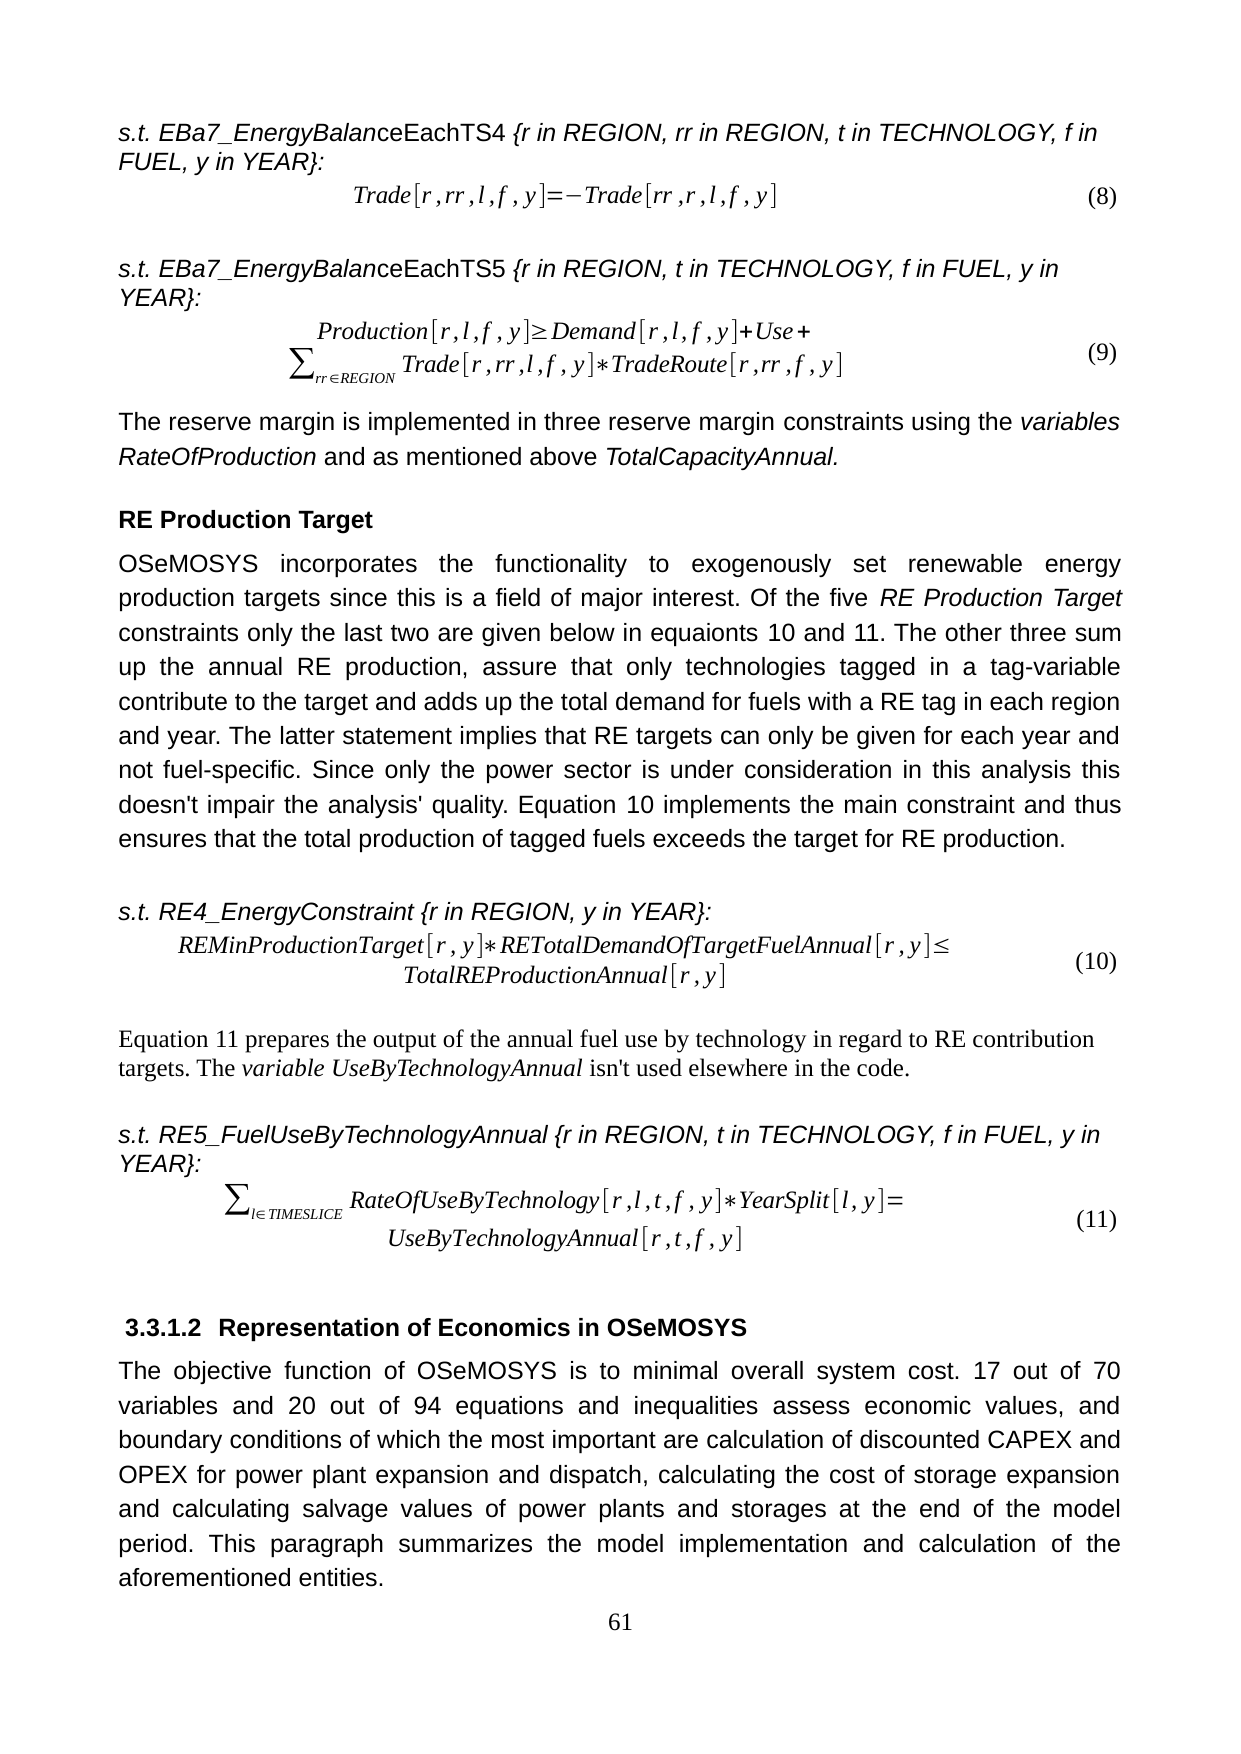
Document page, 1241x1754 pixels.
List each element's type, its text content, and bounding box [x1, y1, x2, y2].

list s.t. EBa7_EnergyBalanceEachTS5 {r in REGION, t in TECHNOLOGY, f in FUEL, y in YEAR}: [118, 254, 1122, 312]
table_header [118, 926, 1011, 996]
text OSeMOSYS incorporates the functionality to exogenously set renewable energy production targets since this is a field of major interest. Of the five RE Production Target constraints only the last two are given below in equaionts 10 and 11. The other three sum up the annual RE production, assure that only technologies tagged in a tag-variable contribute to the target and adds up the total demand for fuels with a RE tag in each region and year. The latter statement implies that RE targets can only be given for each year and not fuel-specific. Since only the power sector is under consideration in this analysis this doesn't impair the analysis' quality. Equation 10 implements the main constraint and thus ensures that the total production of tagged fuels exceeds the target for RE production. [118, 549, 1122, 853]
list s.t. RE4_EnergyConstraint {r in REGION, y in YEAR}: [118, 897, 1122, 926]
table_header (11) [1011, 1178, 1122, 1258]
table_header [118, 312, 1011, 392]
table_header (8) [1011, 176, 1122, 216]
table_header (10) [1011, 926, 1122, 996]
list s.t. EBa7_EnergyBalanceEachTS4 {r in REGION, rr in REGION, t in TECHNOLOGY, f in FUEL, y in YEAR}: [118, 118, 1122, 176]
subtitle Representation of Economics in OSeMOSYS [118, 1313, 1122, 1341]
text The reserve margin is implemented in three reserve margin constraints using the variables RateOfProduction and as mentioned above TotalCapacityAnnual. [118, 407, 1122, 470]
list s.t. RE5_FuelUseByTechnologyAnnual {r in REGION, t in TECHNOLOGY, f in FUEL, y in YEAR}: [118, 1120, 1122, 1178]
text The objective function of OSeMOSYS is to minimal overall system cost. 17 out of 70 variables and 20 out of 94 equations and inequalities assess economic values, and boundary conditions of which the most important are calculation of discounted CAPEX and OPEX for power plant expansion and dispatch, calculating the cost of storage expansion and calculating salvage values of power plants and storages at the end of the model period. This paragraph summarizes the model implementation and calculation of the aforementioned entities. [118, 1356, 1122, 1592]
text Equation 11 prepares the output of the annual fuel use by technology in regard to RE contribution targets. The variable UseByTechnologyAnnual isn't used elsewhere in the code. [118, 1024, 1122, 1082]
table_header [118, 176, 1011, 216]
table_header (9) [1011, 312, 1122, 392]
table_header [118, 1178, 1011, 1258]
list RE Production Target [118, 505, 1122, 534]
